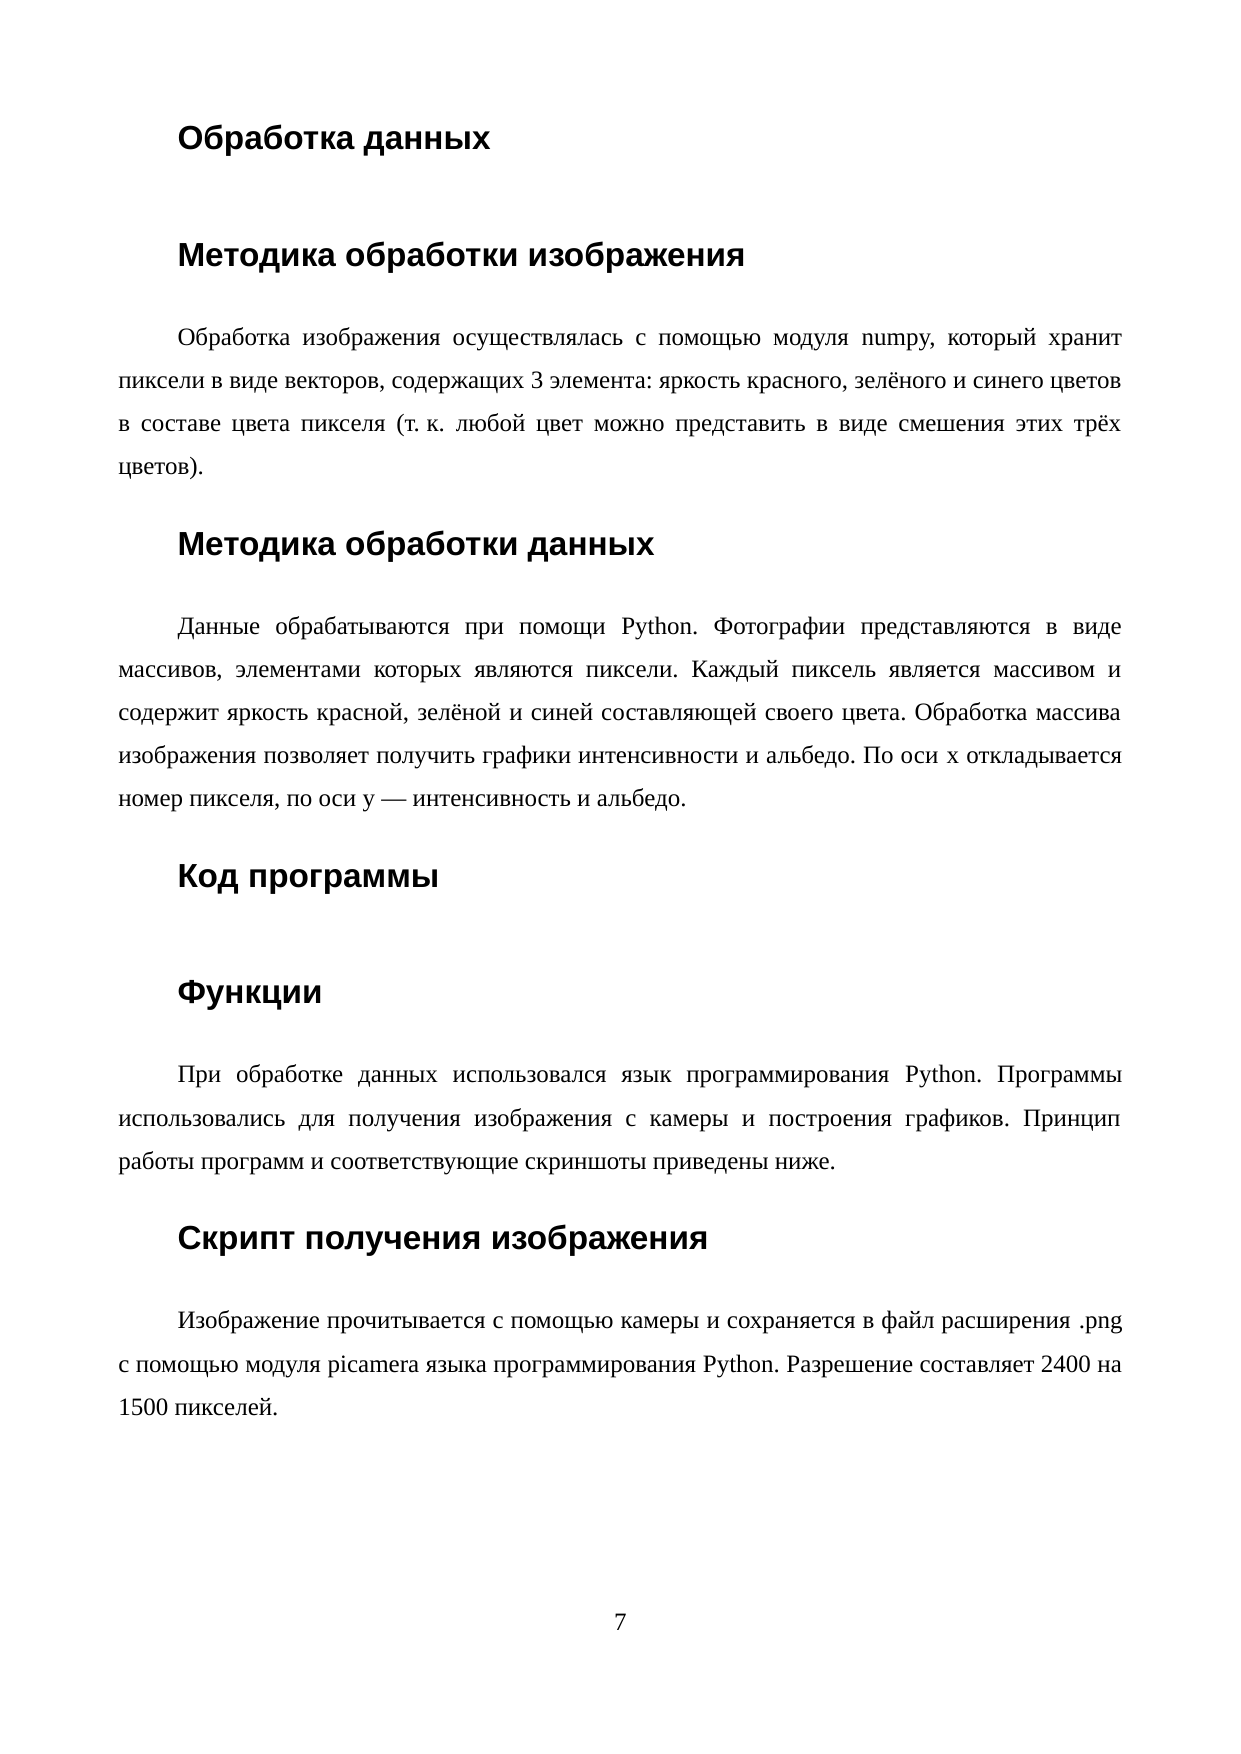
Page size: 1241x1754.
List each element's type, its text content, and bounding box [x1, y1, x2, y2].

text Данные обрабатываются при помощи Python. Фотографии представляются в виде массивов, элементами которых являются пиксели. Каждый пиксель является массивом и содержит яркость красной, зелёной и синей составляющей своего цвета. Обработка массива изображения позволяет получить графики интенсивности и альбедо. По оси x откладывается номер пикселя, по оси y — интенсивность и альбедо. [118, 611, 1122, 812]
subtitle Обработка данных [118, 118, 1122, 157]
text При обработке данных использовался язык программирования Python. Программы использовались для получения изображения с камеры и построения графиков. Принцип работы программ и соответствующие скриншоты приведены ниже. [118, 1059, 1122, 1174]
subtitle Методика обработки данных [118, 524, 1122, 562]
subtitle Функции [118, 972, 1122, 1011]
subtitle Методика обработки изображения [118, 235, 1122, 273]
text Обработка изображения осуществлялась с помощью модуля numpy, который хранит пиксели в виде векторов, содержащих 3 элемента: яркость красного, зелёного и синего цветов в составе цвета пикселя (т. к. любой цвет можно представить в виде смешения этих трёх цветов). [118, 322, 1122, 480]
subtitle Скрипт получения изображения [118, 1218, 1122, 1257]
subtitle Код программы [118, 856, 1122, 894]
text Изображение прочитывается с помощью камеры и сохраняется в файл расширения .png с помощью модуля picamera языка программирования Python. Разрешение составляет 2400 на 1500 пикселей. [118, 1306, 1122, 1421]
